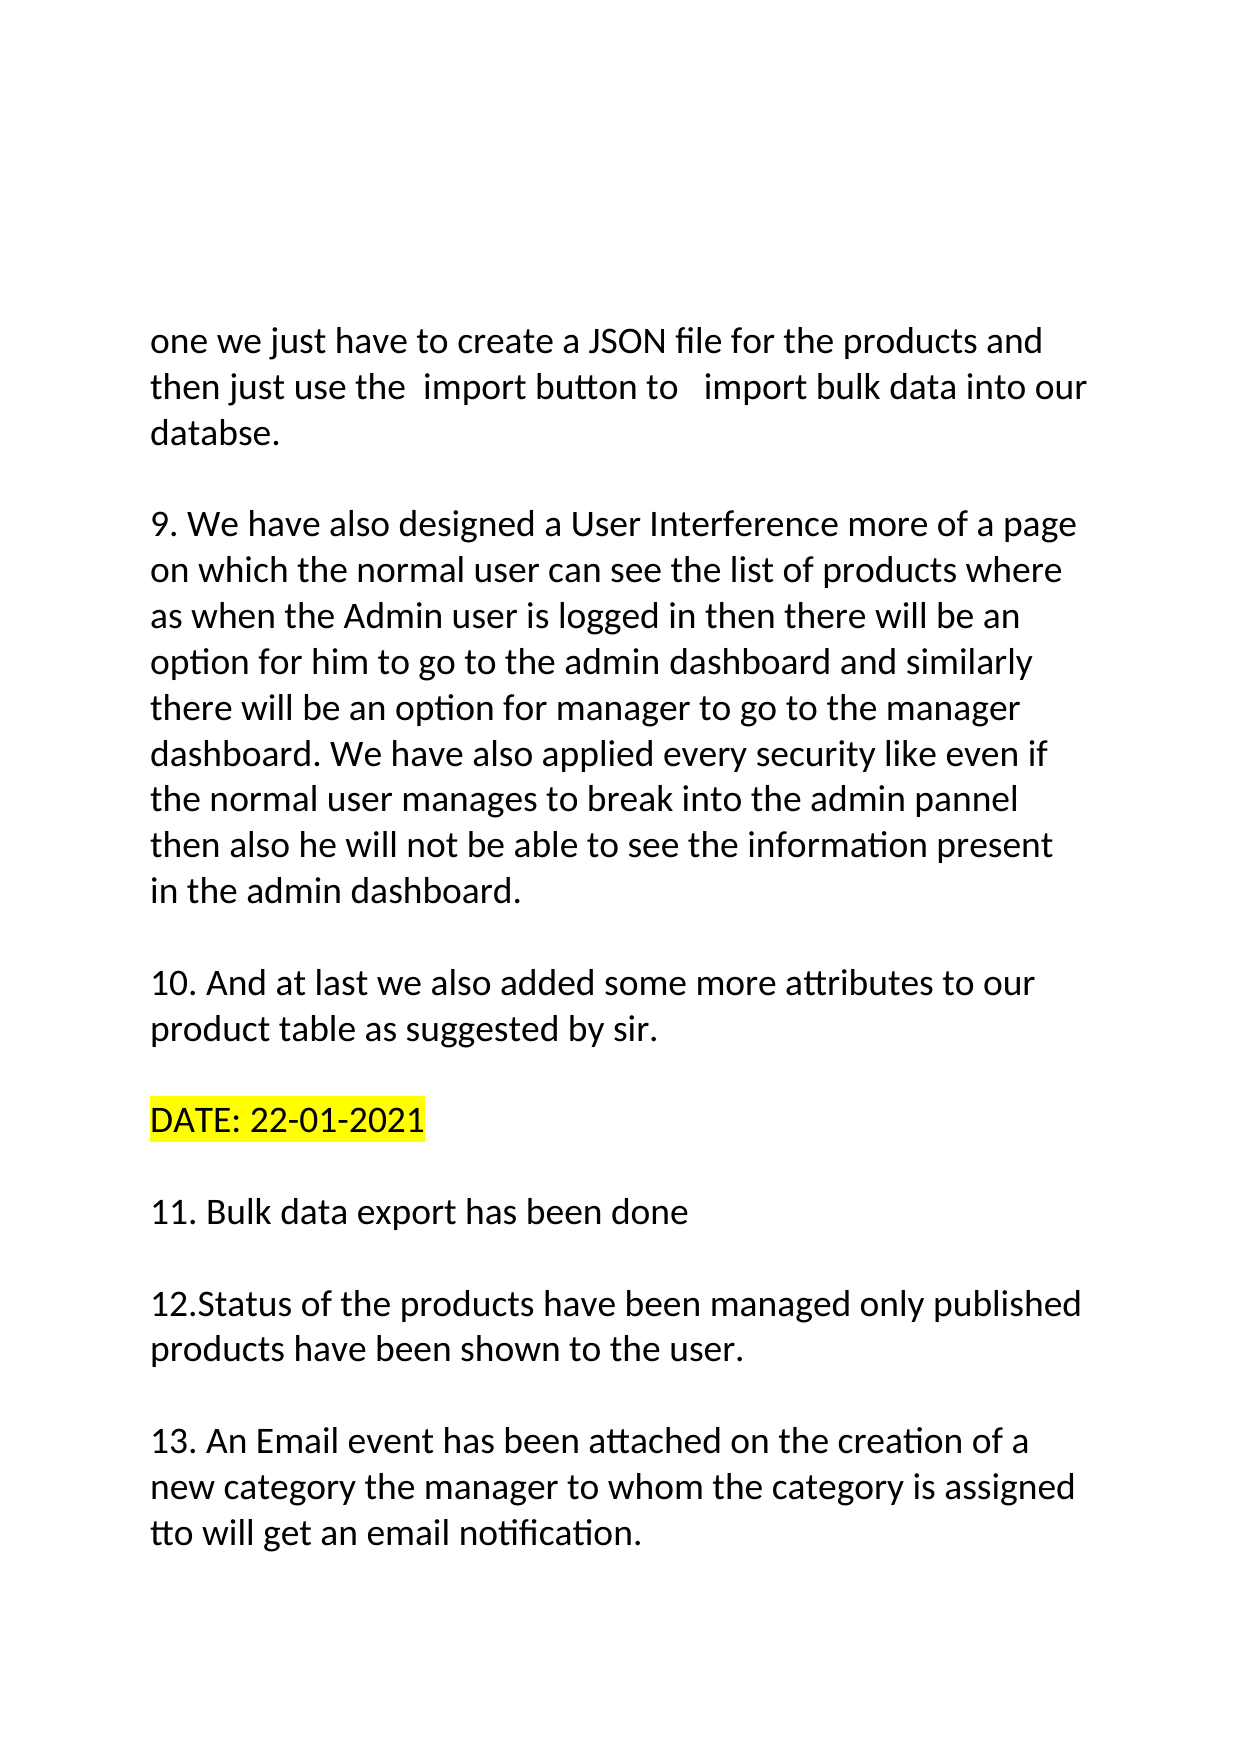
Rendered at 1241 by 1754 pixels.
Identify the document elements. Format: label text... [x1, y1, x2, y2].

text 13. An Email event has been attached on the creation of a new category the manager to whom the category is assigned tto will get an email notification. [150, 1417, 1090, 1554]
text 11. Bulk data export has been done [150, 1188, 1090, 1234]
text 12.Status of the products have been managed only published products have been shown to the user. [150, 1279, 1090, 1371]
text 9. We have also designed a User Interference more of a page on which the normal user can see the list of products where as when the Admin user is logged in then there will be an option for him to go to the admin dashboard and similarly there will be an option for manager to go to the manager dashboard. We have also applied every security like even if the normal user manages to break into the admin pannel then also he will not be able to see the information present in the admin dashboard. [150, 500, 1090, 913]
text 10. And at last we also added some more attributes to our product table as suggested by sir. [150, 959, 1090, 1050]
text one we just have to create a JSON file for the products and then just use the import button to import bulk data into our databse. [150, 317, 1090, 454]
text DATE: 22-01-2021 [150, 1096, 1090, 1142]
